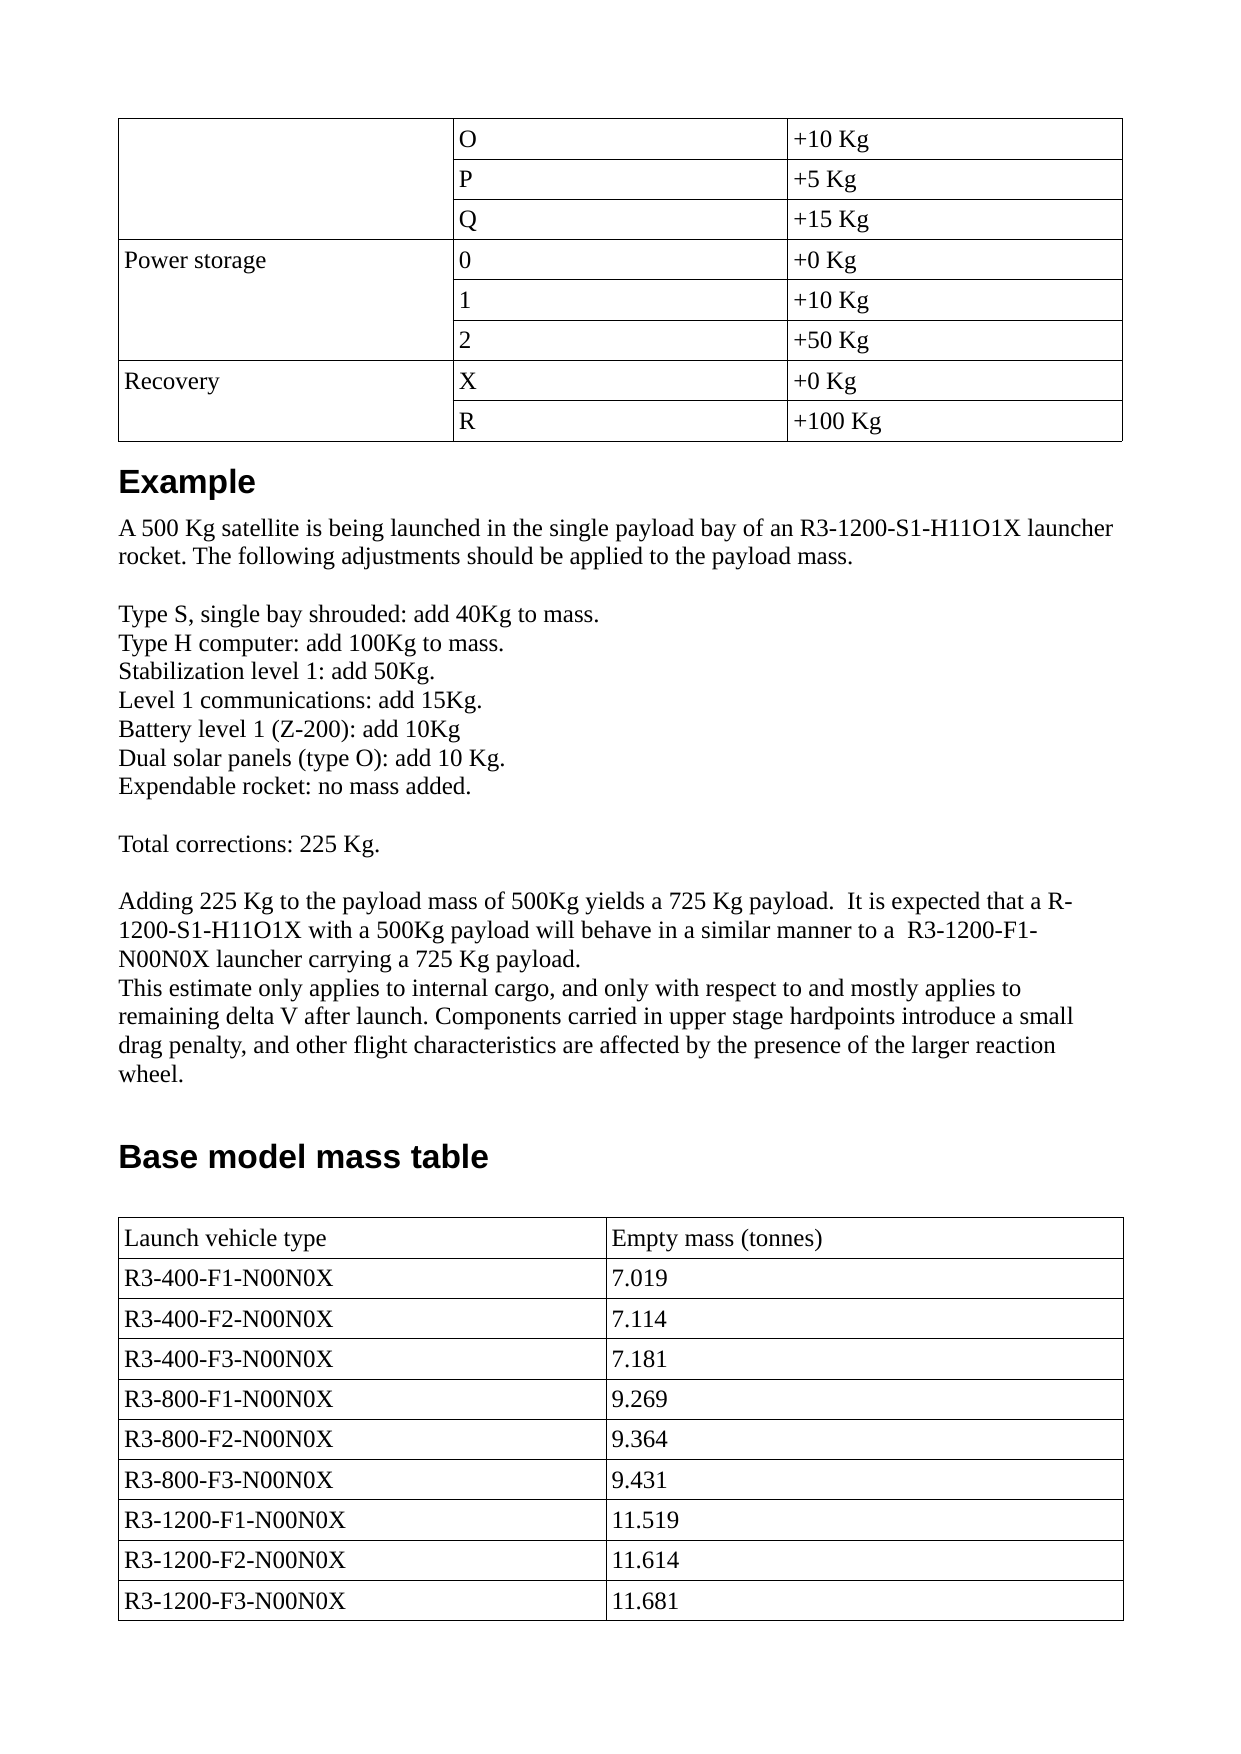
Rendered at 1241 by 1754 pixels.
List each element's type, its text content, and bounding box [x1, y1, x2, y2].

table_cell 9.431 [607, 1460, 1123, 1499]
table_cell R [454, 401, 787, 441]
table_cell R3-800-F3-N00N0X [119, 1460, 606, 1499]
text Level 1 communications: add 15Kg. [118, 685, 1122, 714]
text Type H computer: add 100Kg to mass. [118, 628, 1122, 656]
table_cell 1 [454, 280, 787, 320]
table_cell +0 Kg [788, 240, 1122, 279]
table_cell Power storage [119, 240, 453, 360]
table_cell +5 Kg [788, 160, 1122, 199]
table_cell +100 Kg [788, 401, 1122, 441]
table_cell R3-400-F2-N00N0X [119, 1299, 606, 1338]
table_header Empty mass (tonnes) [607, 1218, 1123, 1257]
text Total corrections: 225 Kg. [118, 829, 1122, 858]
table_cell R3-400-F1-N00N0X [119, 1259, 606, 1298]
table_cell +15 Kg [788, 200, 1122, 239]
table_cell 11.614 [607, 1541, 1123, 1580]
text Adding 225 Kg to the payload mass of 500Kg yields a 725 Kg payload. It is expected that a R-1200-S1-H11O1X with a 500Kg payload will behave in a similar manner to a R3-1200-F1-N00N0X launcher carrying a 725 Kg payload. [118, 886, 1122, 973]
table_header Launch vehicle type [119, 1218, 606, 1257]
table_cell P [454, 160, 787, 199]
table_cell R3-400-F3-N00N0X [119, 1339, 606, 1378]
text Type S, single bay shrouded: add 40Kg to mass. [118, 599, 1122, 628]
table_cell 7.019 [607, 1259, 1123, 1298]
text Expendable rocket: no mass added. [118, 771, 1122, 800]
table_cell R3-1200-F2-N00N0X [119, 1541, 606, 1580]
table_cell 9.269 [607, 1380, 1123, 1419]
table_cell +50 Kg [788, 321, 1122, 360]
table_cell +10 Kg [788, 280, 1122, 320]
text This estimate only applies to internal cargo, and only with respect to and mostly applies to remaining delta V after launch. Components carried in upper stage hardpoints introduce a small drag penalty, and other flight characteristics are affected by the presence of the larger reaction wheel. [118, 973, 1122, 1088]
text A 500 Kg satellite is being launched in the single payload bay of an R3-1200-S1-H11O1X launcher rocket. The following adjustments should be applied to the payload mass. [118, 513, 1122, 570]
subtitle Base model mass table [118, 1137, 1122, 1176]
table_cell R3-1200-F3-N00N0X [119, 1581, 606, 1620]
table_cell X [454, 361, 787, 400]
table_cell R3-1200-F1-N00N0X [119, 1500, 606, 1540]
table_cell [119, 119, 453, 239]
table_cell 11.681 [607, 1581, 1123, 1620]
subtitle Example [118, 462, 1122, 500]
table_cell Recovery [119, 361, 453, 441]
text Dual solar panels (type O): add 10 Kg. [118, 743, 1122, 771]
table_cell +10 Kg [788, 119, 1122, 158]
table_cell 7.181 [607, 1339, 1123, 1378]
table_cell 9.364 [607, 1420, 1123, 1459]
table_cell 0 [454, 240, 787, 279]
text Battery level 1 (Z-200): add 10Kg [118, 714, 1122, 743]
table_cell O [454, 119, 787, 158]
table_cell 7.114 [607, 1299, 1123, 1338]
table_cell Q [454, 200, 787, 239]
table_cell 2 [454, 321, 787, 360]
table_cell R3-800-F1-N00N0X [119, 1380, 606, 1419]
table_cell R3-800-F2-N00N0X [119, 1420, 606, 1459]
table_cell 11.519 [607, 1500, 1123, 1540]
text Stabilization level 1: add 50Kg. [118, 656, 1122, 685]
table_cell +0 Kg [788, 361, 1122, 400]
